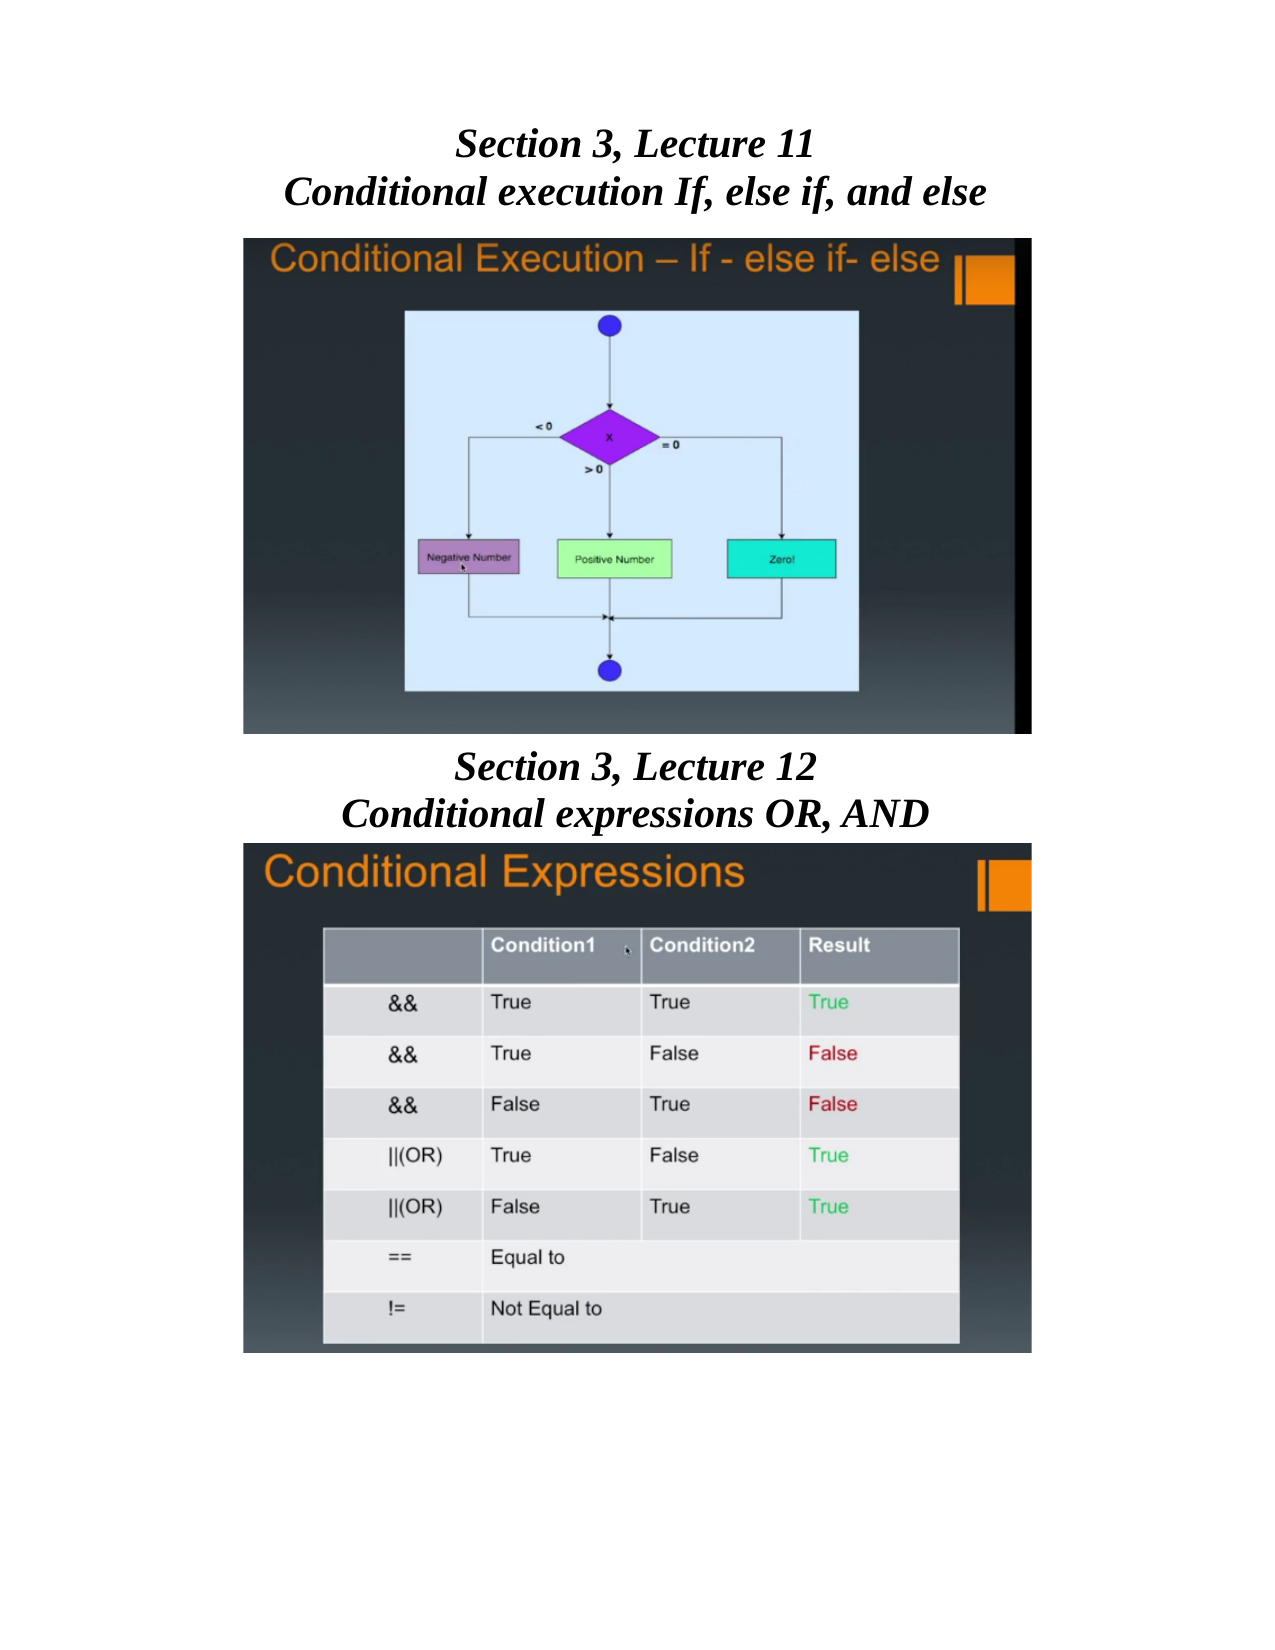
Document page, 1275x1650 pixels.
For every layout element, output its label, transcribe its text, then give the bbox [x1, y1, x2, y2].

picture [243, 238, 1032, 734]
text Conditional expressions OR, AND [118, 789, 1157, 837]
text Section 3, Lecture 12 [118, 741, 1157, 789]
text Section 3, Lecture 11 [118, 118, 1157, 166]
picture [243, 843, 1032, 1353]
text Conditional execution If, else if, and else [118, 166, 1157, 214]
